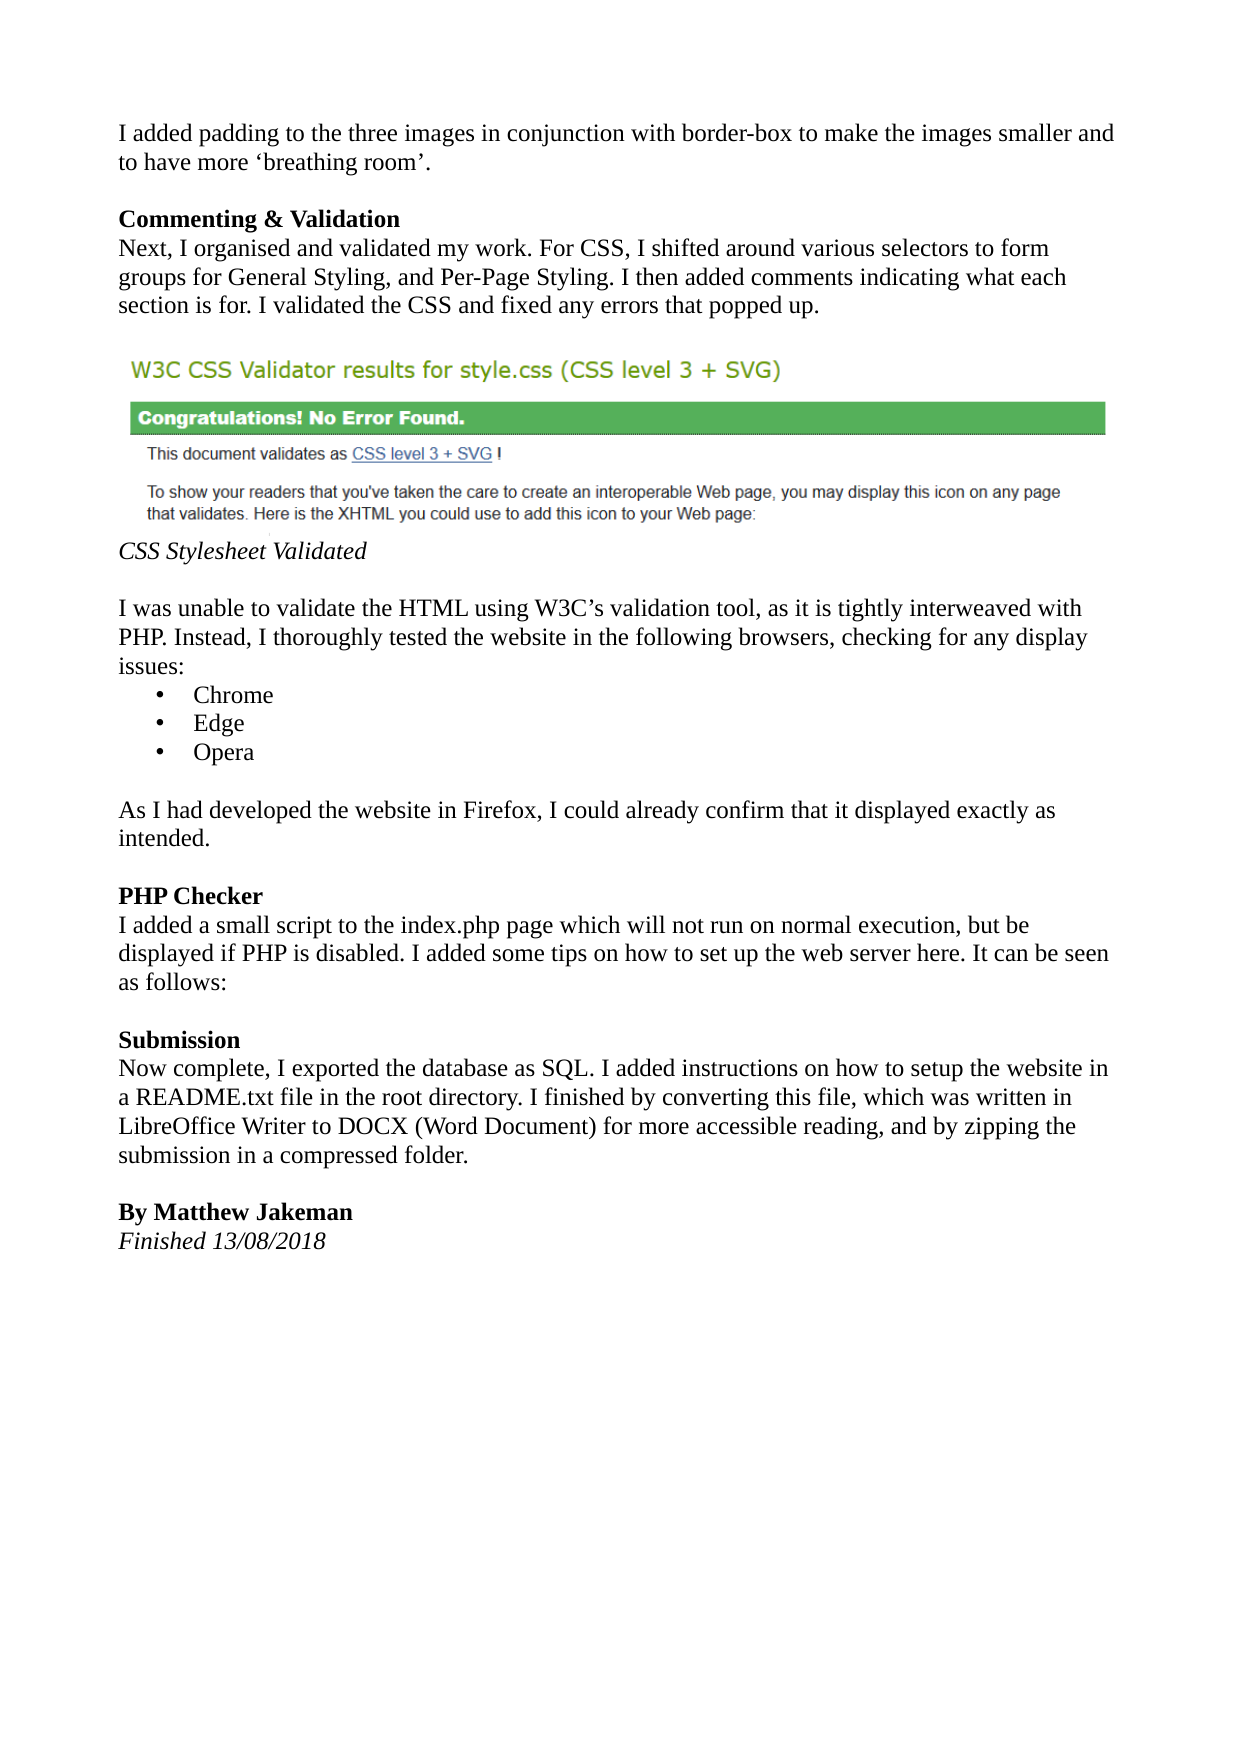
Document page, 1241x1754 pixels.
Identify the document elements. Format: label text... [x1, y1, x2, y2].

text As I had developed the website in Firefox, I could already confirm that it displayed exactly as intended. [118, 795, 1122, 852]
picture [118, 348, 1123, 536]
text I added padding to the three images in conjunction with border-box to make the images smaller and to have more ‘breathing room’. [118, 118, 1122, 176]
list Opera [156, 737, 1122, 766]
text Submission [118, 1025, 1122, 1053]
text PHP Checker [118, 881, 1122, 910]
text I was unable to validate the HTML using W3C’s validation tool, as it is tightly interweaved with PHP. Instead, I thoroughly tested the website in the following browsers, checking for any display issues: [118, 593, 1122, 680]
text CSS Stylesheet Validated [118, 536, 1122, 565]
text Next, I organised and validated my work. For CSS, I shifted around various selectors to form groups for General Styling, and Per-Page Styling. I then added comments indicating what each section is for. I validated the CSS and fixed any errors that popped up. [118, 233, 1122, 319]
text Finished 13/08/2018 [118, 1226, 1122, 1255]
text Now complete, I exported the database as SQL. I added instructions on how to setup the website in a README.txt file in the root directory. I finished by converting this file, which was written in LibreOffice Writer to DOCX (Word Document) for more accessible reading, and by zipping the submission in a compressed folder. [118, 1053, 1122, 1168]
text By Matthew Jakeman [118, 1197, 1122, 1226]
list Edge [156, 708, 1122, 737]
list Chrome [156, 680, 1122, 708]
text I added a small script to the index.php page which will not run on normal execution, but be displayed if PHP is disabled. I added some tips on how to set up the web server here. It can be seen as follows: [118, 910, 1122, 996]
text Commenting & Validation [118, 204, 1122, 233]
